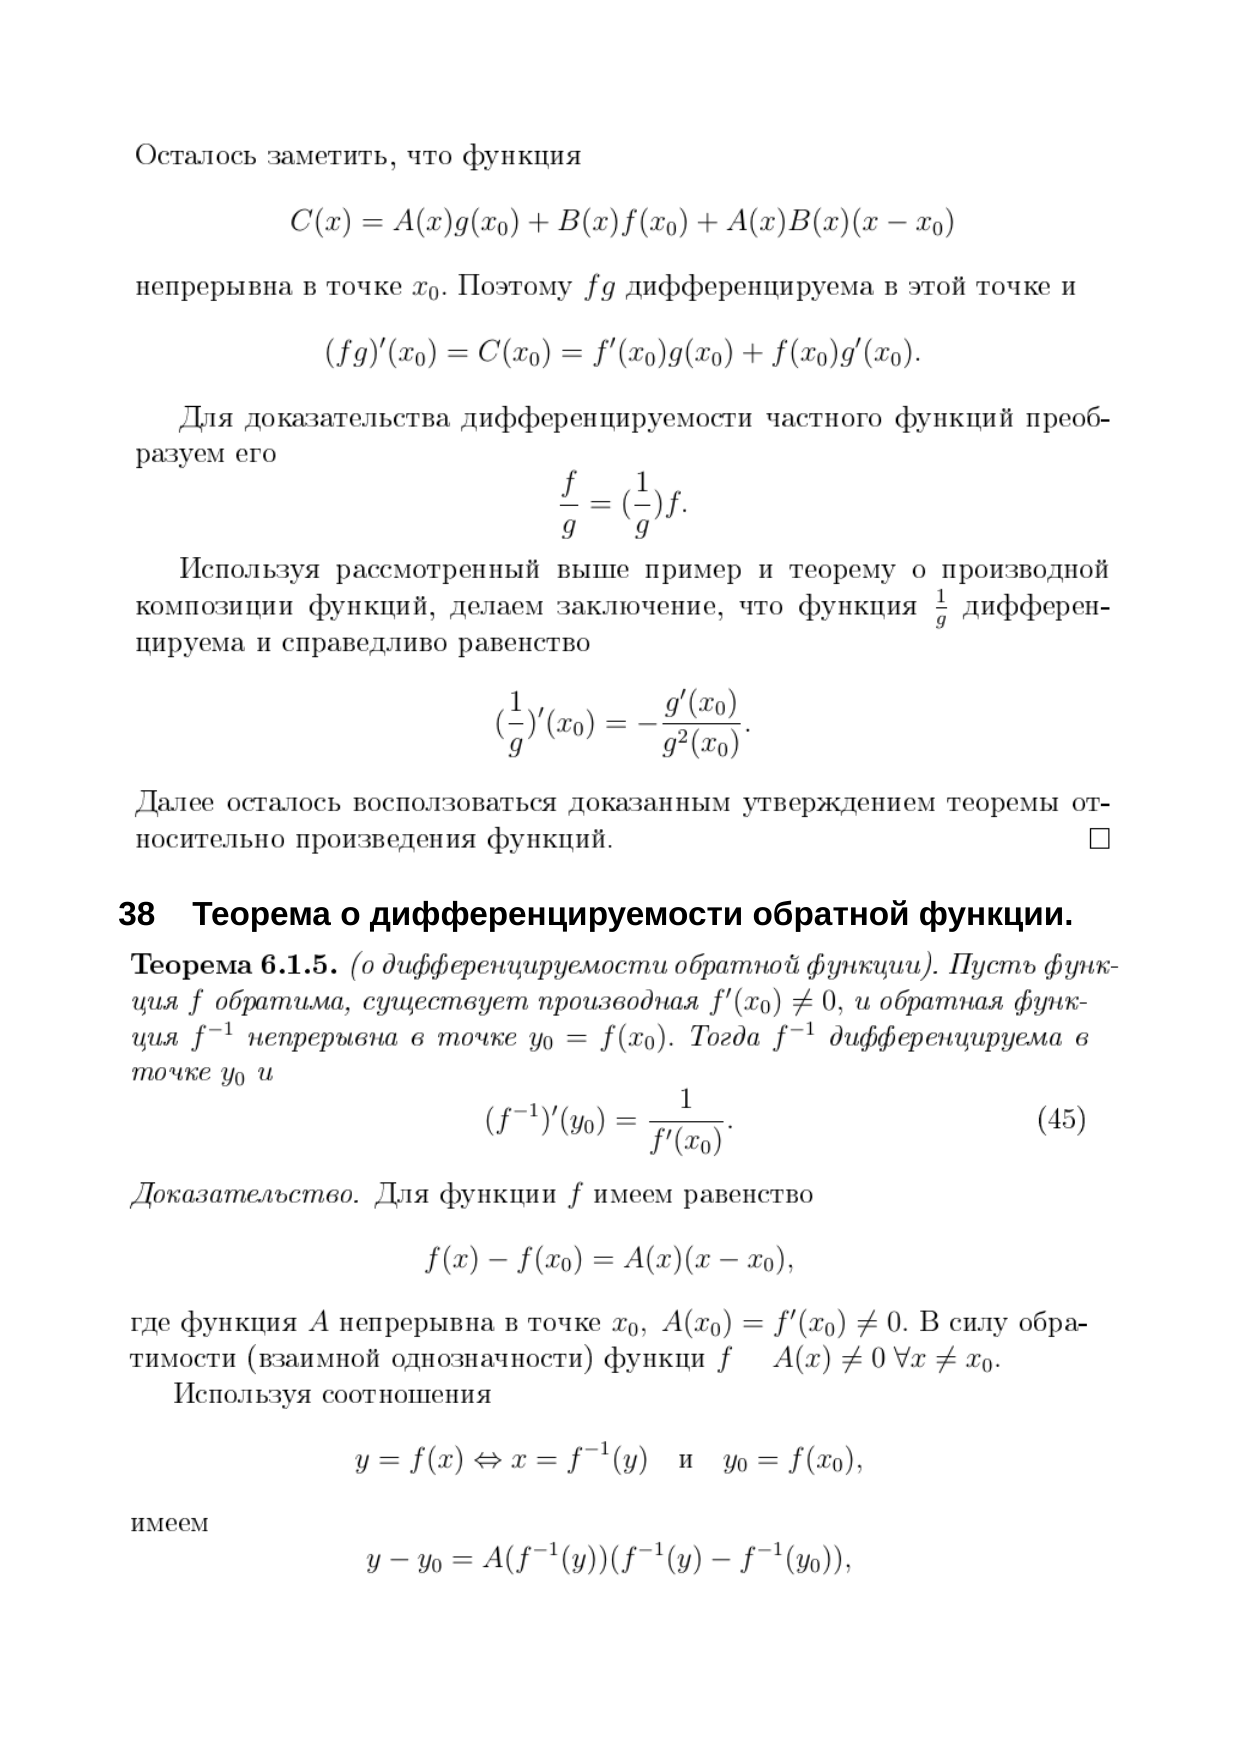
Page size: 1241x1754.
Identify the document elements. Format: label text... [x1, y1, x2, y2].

picture [118, 945, 1123, 1608]
subtitle Теорема о дифференцируемости обратной функции. [118, 894, 1122, 933]
picture [118, 118, 1123, 855]
